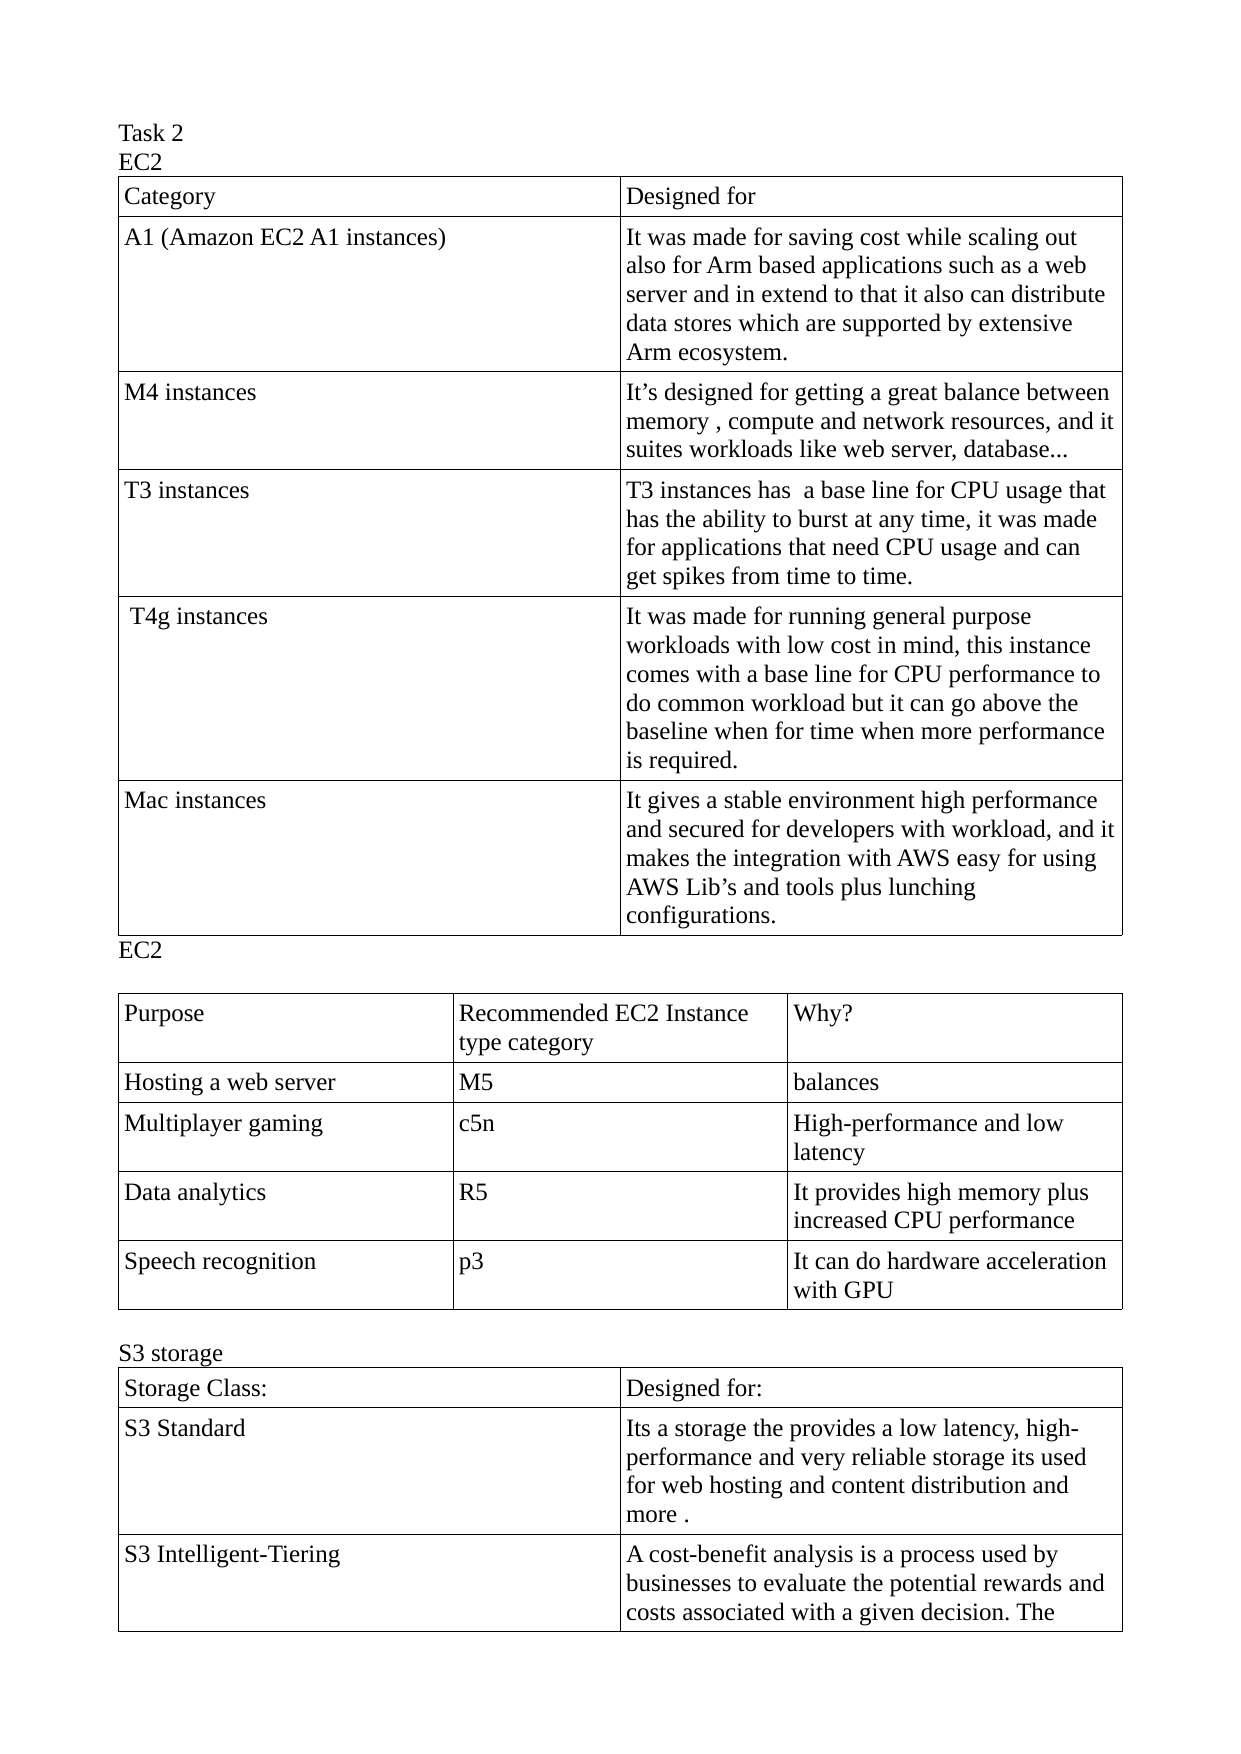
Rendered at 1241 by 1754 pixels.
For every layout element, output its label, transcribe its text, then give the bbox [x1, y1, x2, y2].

table_cell M4 instances [119, 372, 620, 469]
table_header Category [119, 177, 620, 216]
table_header Designed for [621, 177, 1122, 216]
table_cell c5n [454, 1103, 787, 1171]
table_cell Speech recognition [119, 1241, 453, 1309]
table_header Designed for: [621, 1368, 1122, 1407]
table_cell It was made for running general purpose workloads with low cost in mind, this instance comes with a base line for CPU performance to do common workload but it can go above the baseline when for time when more performance is required. [621, 597, 1122, 780]
table_cell Hosting a web server [119, 1063, 453, 1102]
table_cell T4g instances [119, 597, 620, 780]
table_cell T3 instances has a base line for CPU usage that has the ability to burst at any time, it was made for applications that need CPU usage and can get spikes from time to time. [621, 470, 1122, 596]
table_cell It gives a stable environment high performance and secured for developers with workload, and it makes the integration with AWS easy for using AWS Lib’s and tools plus lunching configurations. [621, 781, 1122, 935]
table_cell It can do hardware acceleration with GPU [788, 1241, 1122, 1309]
table_cell Multiplayer gaming [119, 1103, 453, 1171]
text Task 2 [118, 118, 1122, 147]
table_header Storage Class: [119, 1368, 620, 1407]
table_cell A1 (Amazon EC2 A1 instances) [119, 217, 620, 371]
table_cell It’s designed for getting a great balance between memory , compute and network resources, and it suites workloads like web server, database... [621, 372, 1122, 469]
table_cell Its a storage the provides a low latency, high-performance and very reliable storage its used for web hosting and content distribution and more . [621, 1408, 1122, 1534]
table_cell R5 [454, 1172, 787, 1240]
table_header Recommended EC2 Instance type category [454, 994, 787, 1062]
table_cell It provides high memory plus increased CPU performance [788, 1172, 1122, 1240]
table_cell It was made for saving cost while scaling out also for Arm based applications such as a web server and in extend to that it also can distribute data stores which are supported by extensive Arm ecosystem. [621, 217, 1122, 371]
table_header Purpose [119, 994, 453, 1062]
table_header Why? [788, 994, 1122, 1062]
table_cell p3 [454, 1241, 787, 1309]
table_cell Mac instances [119, 781, 620, 935]
table_cell T3 instances [119, 470, 620, 596]
text S3 storage [118, 1338, 1122, 1367]
text EC2 [118, 936, 1122, 964]
text EC2 [118, 147, 1122, 176]
table_cell balances [788, 1063, 1122, 1102]
table_cell High-performance and low latency [788, 1103, 1122, 1171]
table_cell S3 Standard [119, 1408, 620, 1534]
table_cell A cost-benefit analysis is a process used by businesses to evaluate the potential rewards and costs associated with a given decision. The [621, 1535, 1122, 1631]
table_cell M5 [454, 1063, 787, 1102]
table_cell Data analytics [119, 1172, 453, 1240]
table_cell S3 Intelligent-Tiering [119, 1535, 620, 1631]
